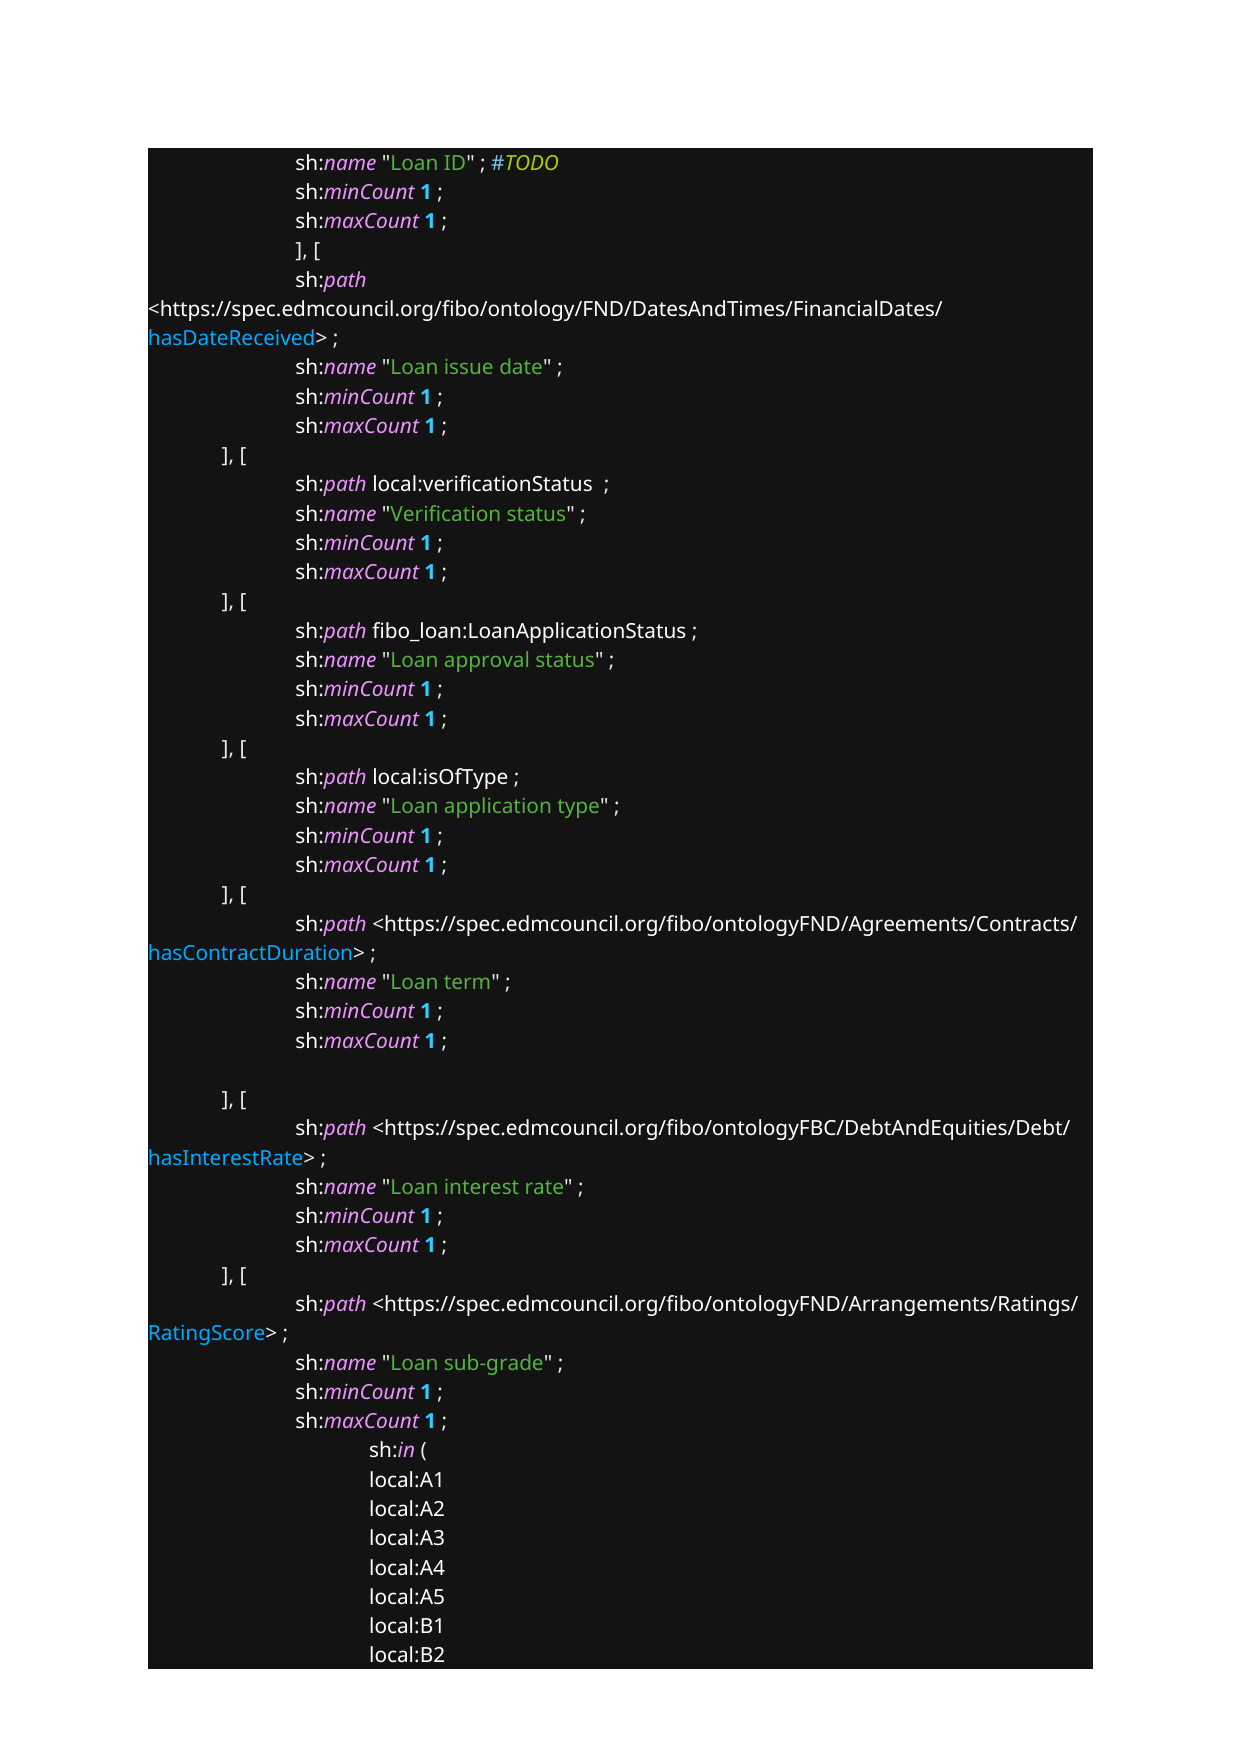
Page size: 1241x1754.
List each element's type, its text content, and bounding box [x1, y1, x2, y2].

text sh:name "Loan ID" ; #TODO sh:minCount 1 ; sh:maxCount 1 ; ], [ sh:path <https://spec.edmcouncil.org/fibo/ontology/FND/DatesAndTimes/FinancialDates/hasDateReceived> ; sh:name "Loan issue date" ; sh:minCount 1 ; sh:maxCount 1 ; ], [ sh:path local:verificationStatus ; sh:name "Verification status" ; sh:minCount 1 ; sh:maxCount 1 ; ], [ sh:path fibo_loan:LoanApplicationStatus ; sh:name "Loan approval status" ; sh:minCount 1 ; sh:maxCount 1 ; ], [ sh:path local:isOfType ; sh:name "Loan application type" ; sh:minCount 1 ; sh:maxCount 1 ; ], [ sh:path <https://spec.edmcouncil.org/fibo/ontologyFND/Agreements/Contracts/hasContractDuration> ; sh:name "Loan term" ; sh:minCount 1 ; sh:maxCount 1 ; ], [ sh:path <https://spec.edmcouncil.org/fibo/ontologyFBC/DebtAndEquities/Debt/hasInterestRate> ; sh:name "Loan interest rate" ; sh:minCount 1 ; sh:maxCount 1 ; ], [ sh:path <https://spec.edmcouncil.org/fibo/ontologyFND/Arrangements/Ratings/RatingScore> ; sh:name "Loan sub-grade" ; sh:minCount 1 ; sh:maxCount 1 ; sh:in ( local:A1 local:A2 local:A3 local:A4 local:A5 local:B1 local:B2 [148, 148, 1093, 1669]
